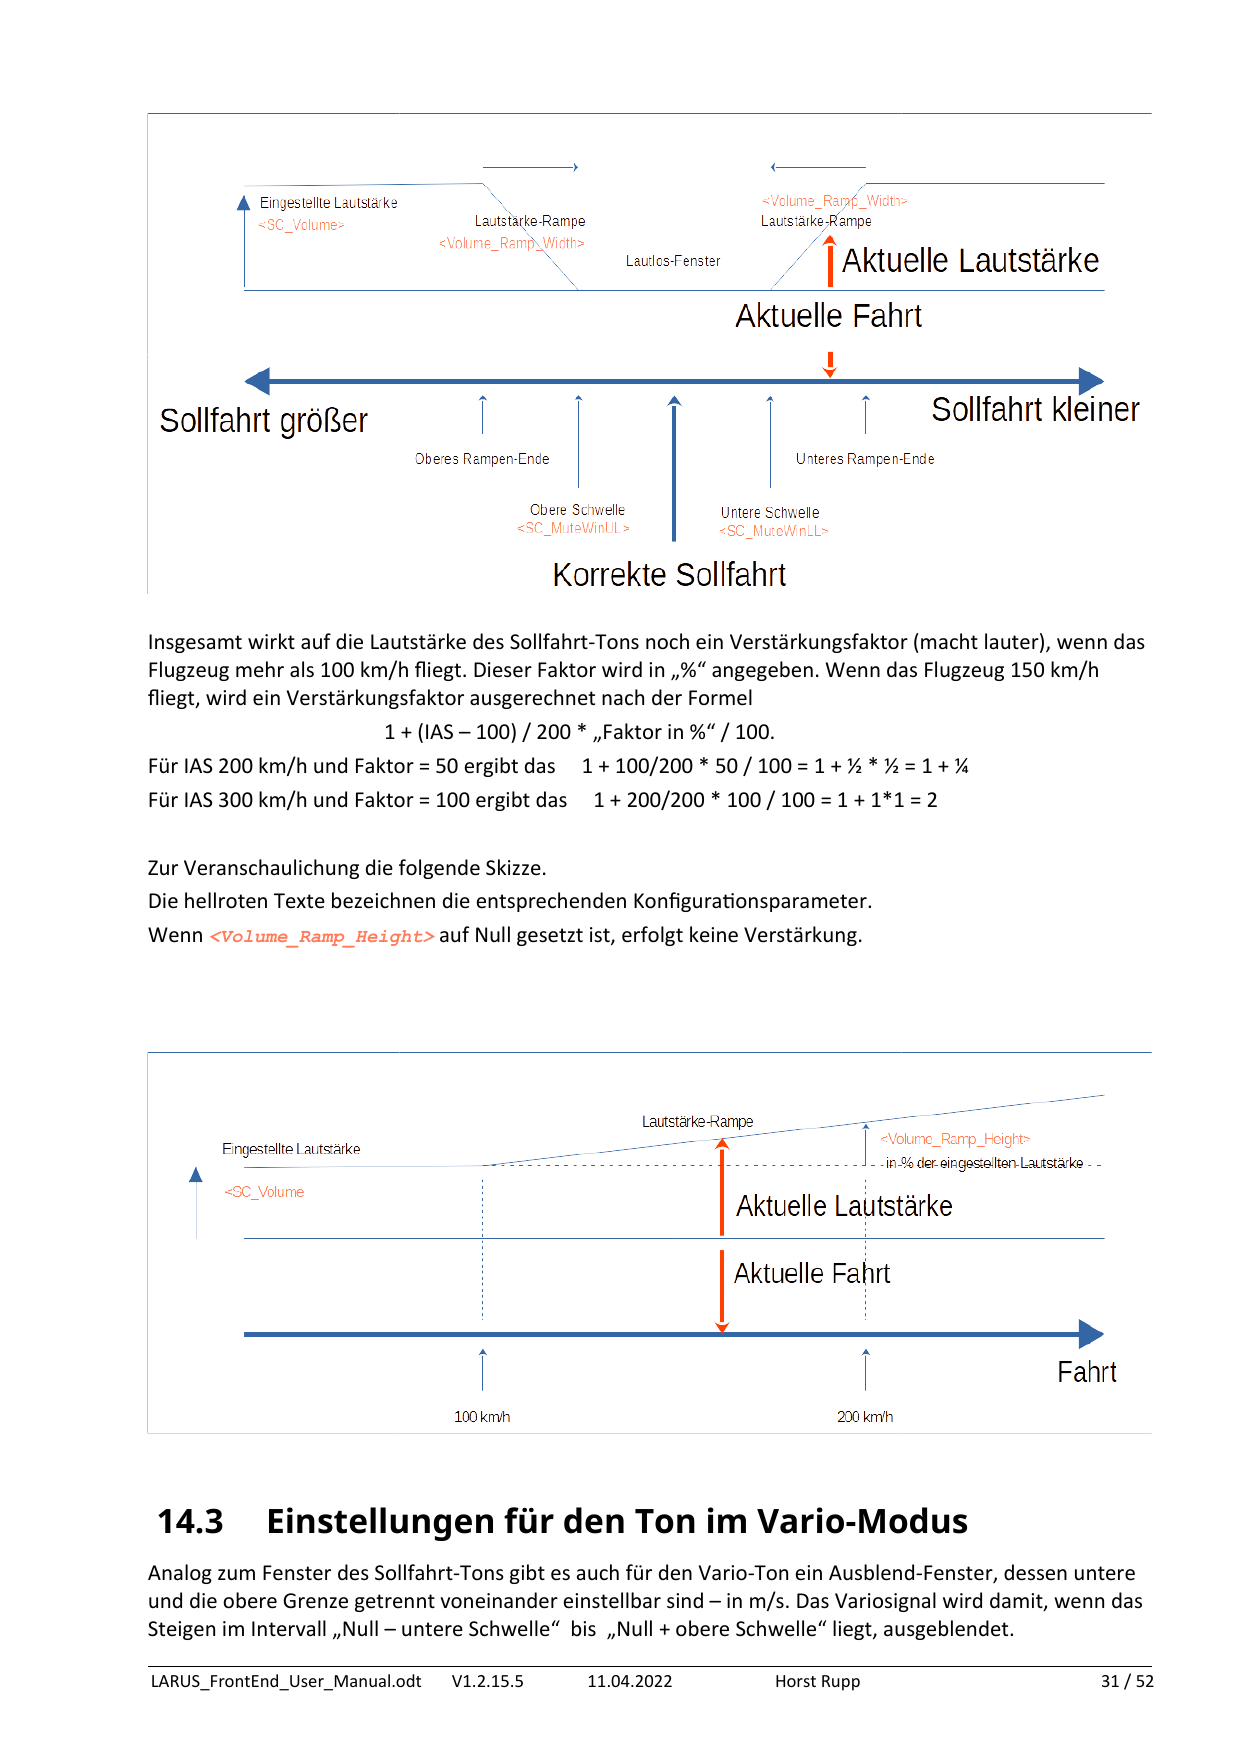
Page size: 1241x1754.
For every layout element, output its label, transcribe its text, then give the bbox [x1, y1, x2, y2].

picture [147, 1052, 1152, 1446]
text Die hellroten Texte bezeichnen die entsprechenden Konfigurationsparameter. [148, 887, 1152, 914]
text 1 + (IAS – 100) / 200 * „Faktor in %“ / 100. [148, 717, 1152, 745]
text Zur Veranschaulichung die folgende Skizze. [148, 853, 1152, 881]
subtitle Einstellungen für den Ton im Vario-Modus [148, 1497, 1152, 1543]
text Für IAS 200 km/h und Faktor = 50 ergibt das 1 + 100/200 * 50 / 100 = 1 + ½ * ½ = 1 + ¼ [148, 751, 1152, 779]
text Analog zum Fenster des Sollfahrt-Tons gibt es auch für den Vario-Ton ein Ausblend-Fenster, dessen untere und die obere Grenze getrennt voneinander einstellbar sind – in m/s. Das Variosignal wird damit, wenn das Steigen im Intervall „Null – untere Schwelle“ bis „Null + obere Schwelle“ liegt, ausgeblendet. [148, 1558, 1152, 1642]
text Für IAS 300 km/h und Faktor = 100 ergibt das 1 + 200/200 * 100 / 100 = 1 + 1*1 = 2 [148, 785, 1152, 813]
text Insgesamt wirkt auf die Lautstärke des Sollfahrt-Tons noch ein Verstärkungsfaktor (macht lauter), wenn das Flugzeug mehr als 100 km/h fliegt. Dieser Faktor wird in „%“ angegeben. Wenn das Flugzeug 150 km/h fliegt, wird ein Verstärkungsfaktor ausgerechnet nach der Formel [148, 627, 1152, 711]
picture [147, 113, 1152, 594]
text Wenn <Volume_Ramp_Height> auf Null gesetzt ist, erfolgt keine Verstärkung. [148, 920, 1152, 948]
